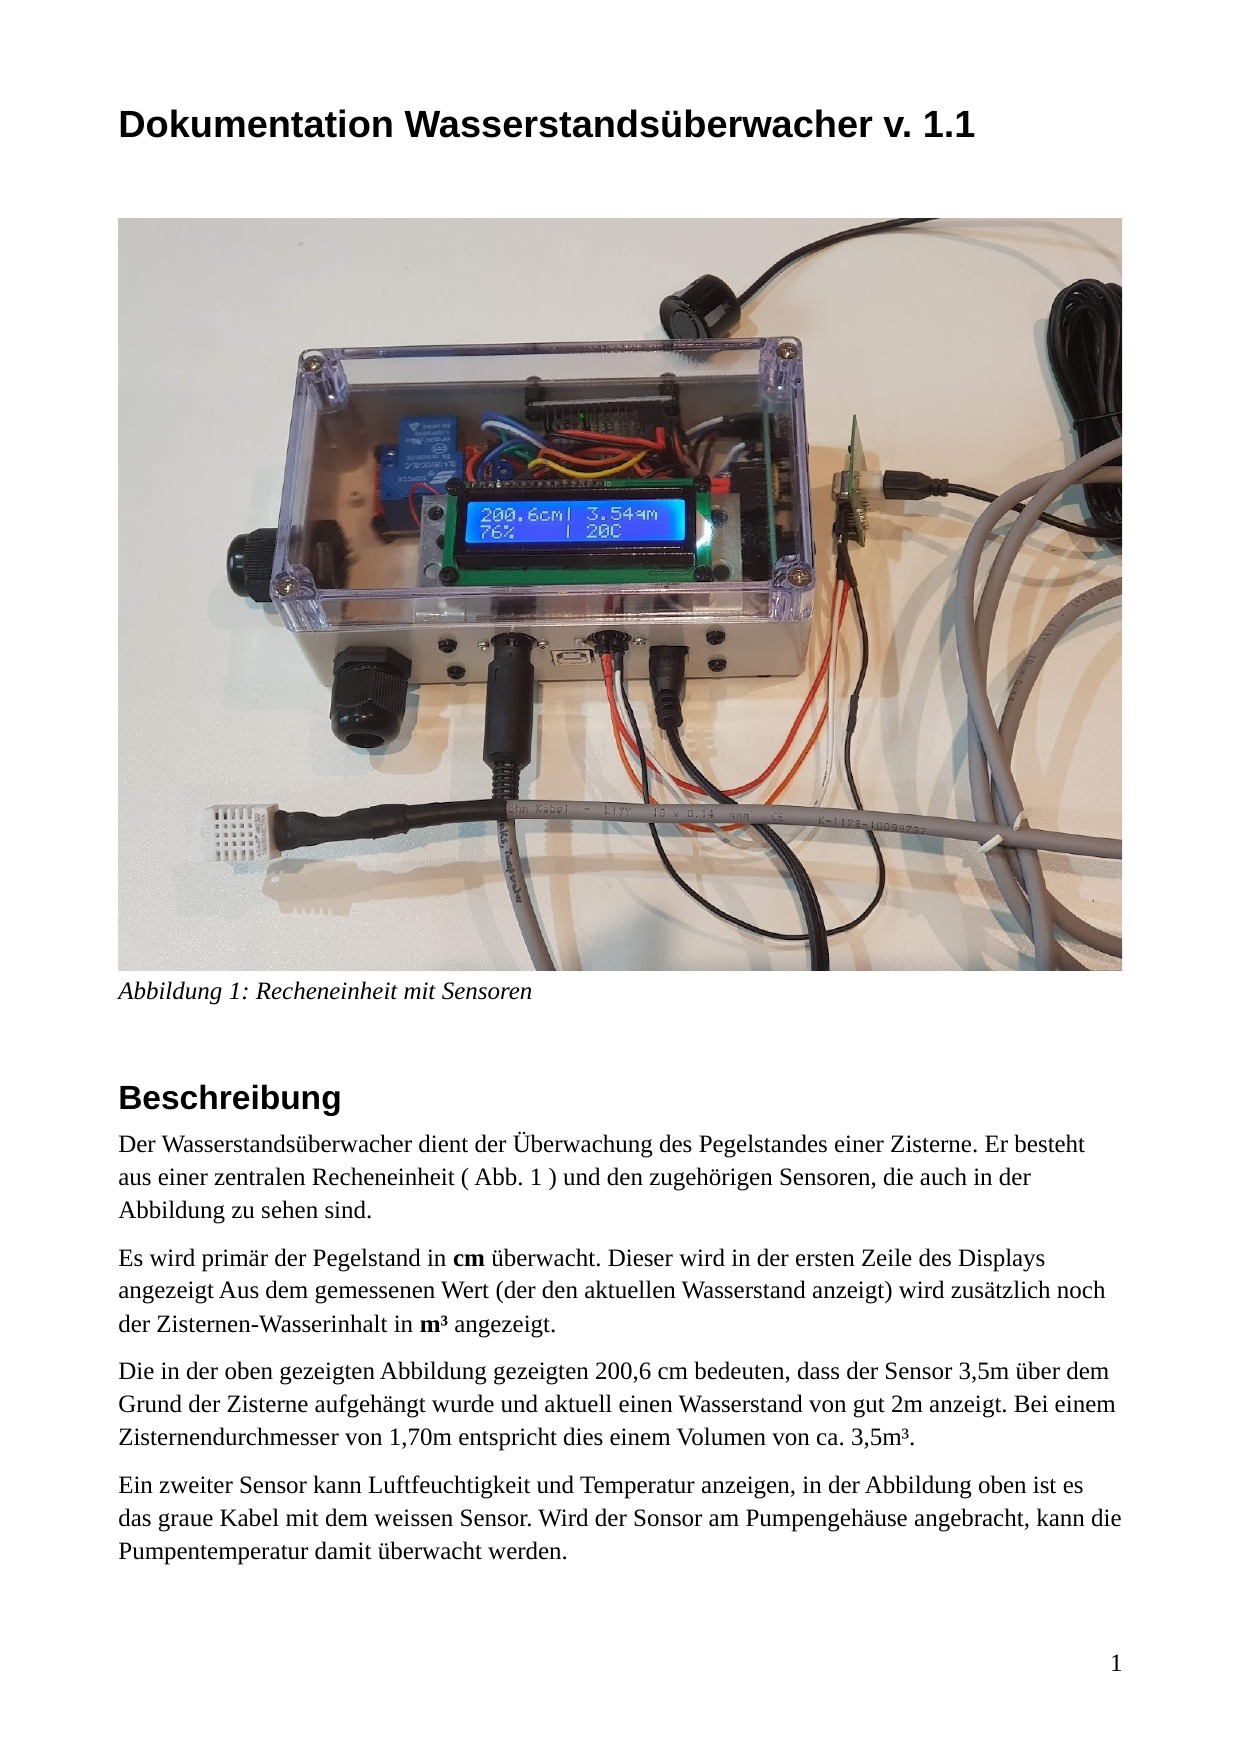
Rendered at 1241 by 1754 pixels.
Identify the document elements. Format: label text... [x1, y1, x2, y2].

text Der Wasserstandsüberwacher dient der Überwachung des Pegelstandes einer Zisterne. Er besteht aus einer zentralen Recheneinheit ( Abb. 1 ) und den zugehörigen Sensoren, die auch in der Abbildung zu sehen sind. [118, 1129, 1122, 1224]
picture [118, 218, 1123, 971]
text Abbildung 1: Recheneinheit mit Sensoren [118, 971, 1122, 1005]
text Die in der oben gezeigten Abbildung gezeigten 200,6 cm bedeuten, dass der Sensor 3,5m über dem Grund der Zisterne aufgehängt wurde und aktuell einen Wasserstand von gut 2m anzeigt. Bei einem Zisternendurchmesser von 1,70m entspricht dies einem Volumen von ca. 3,5m³. [118, 1356, 1122, 1451]
text Es wird primär der Pegelstand in cm überwacht. Dieser wird in der ersten Zeile des Displays angezeigt Aus dem gemessenen Wert (der den aktuellen Wasserstand anzeigt) wird zusätzlich noch der Zisternen-Wasserinhalt in m³ angezeigt. [118, 1243, 1122, 1337]
subtitle Beschreibung [118, 1078, 1122, 1116]
text Ein zweiter Sensor kann Luftfeuchtigkeit und Temperatur anzeigen, in der Abbildung oben ist es das graue Kabel mit dem weissen Sensor. Wird der Sonsor am Pumpengehäuse angebracht, kann die Pumpentemperatur damit überwacht werden. [118, 1470, 1122, 1565]
subtitle Dokumentation Wasserstandsüberwacher v. 1.1 [118, 102, 1122, 145]
